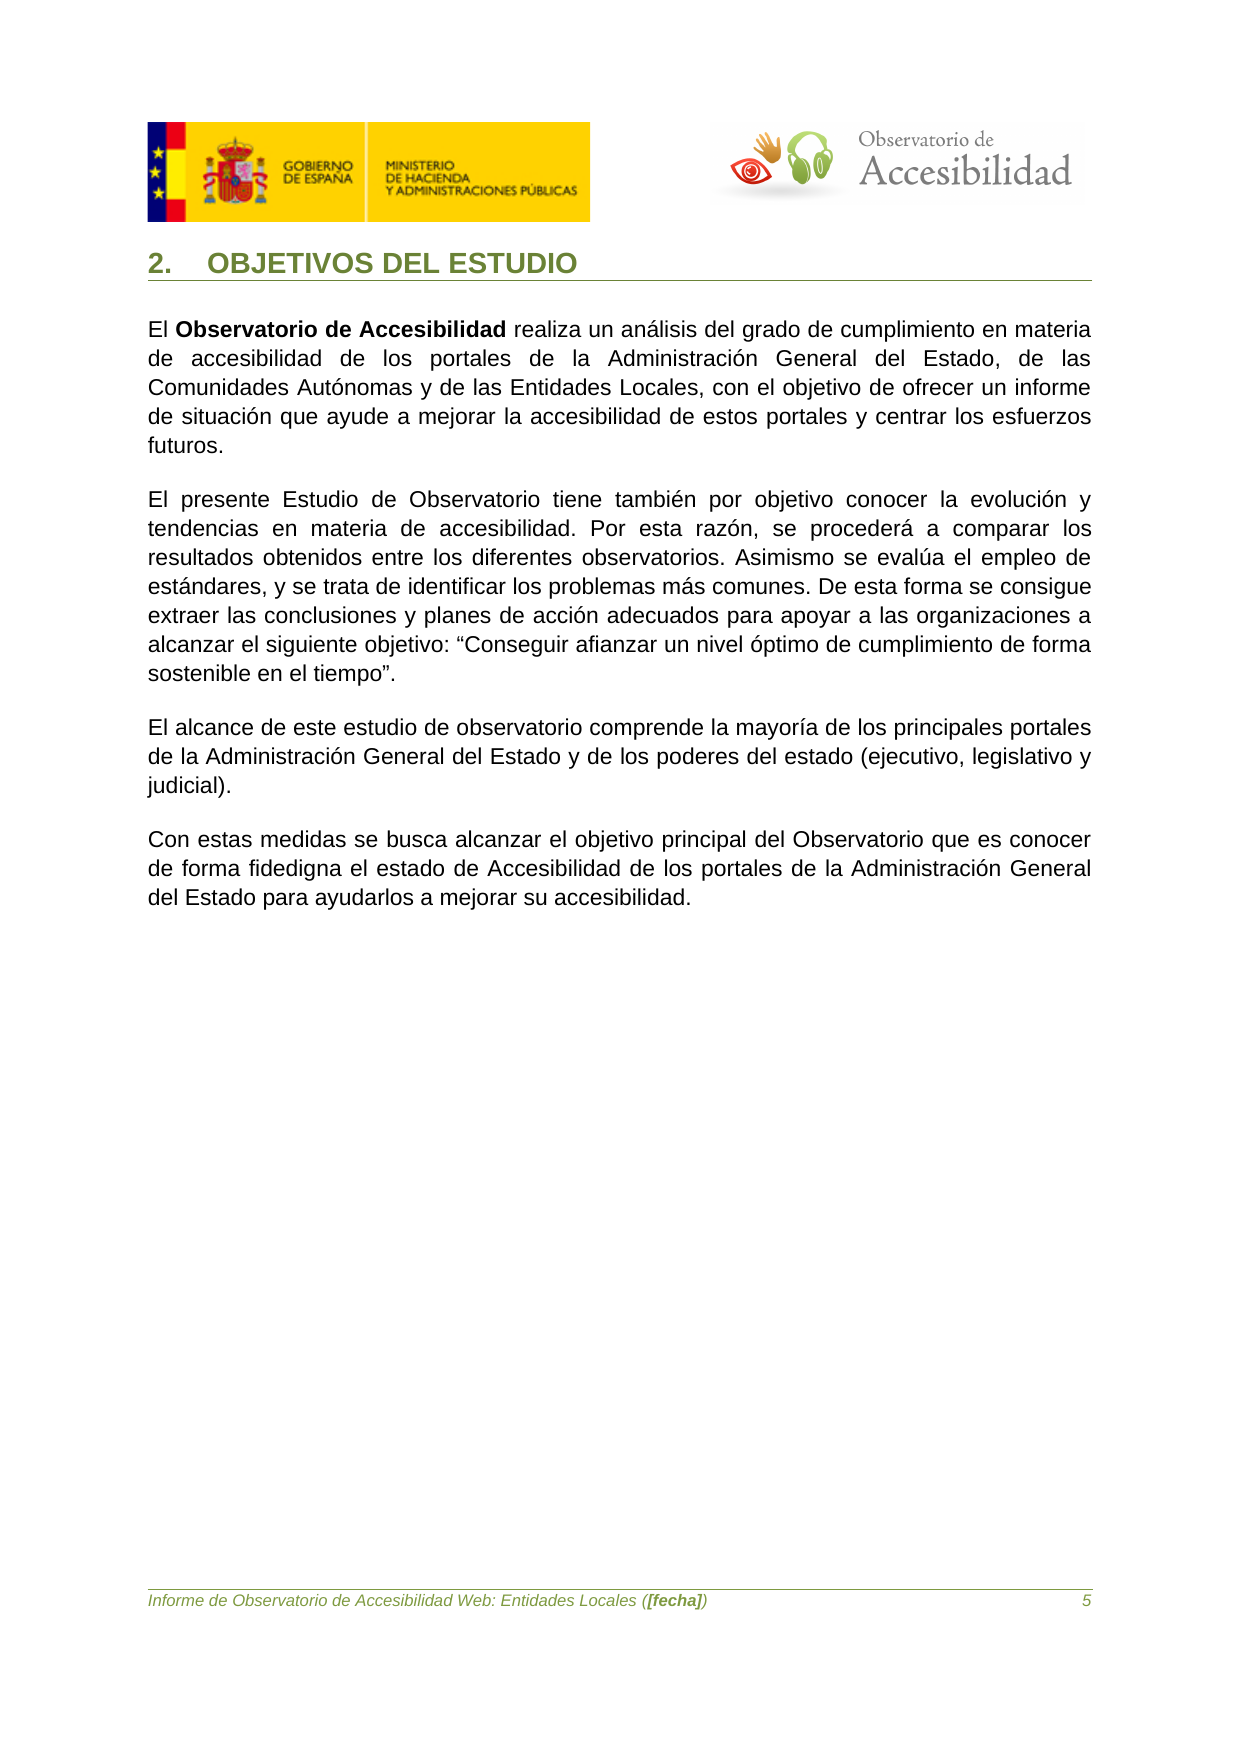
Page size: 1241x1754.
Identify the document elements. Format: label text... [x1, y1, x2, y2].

text El alcance de este estudio de observatorio comprende la mayoría de los principales portales de la Administración General del Estado y de los poderes del estado (ejecutivo, legislativo y judicial). [148, 714, 1092, 798]
picture [710, 122, 1086, 205]
list Objetivos del estudio [148, 247, 1092, 280]
text Con estas medidas se busca alcanzar el objetivo principal del Observatorio que es conocer de forma fidedigna el estado de Accesibilidad de los portales de la Administración General del Estado para ayudarlos a mejorar su accesibilidad. [148, 826, 1092, 910]
picture [147, 122, 591, 222]
text El Observatorio de Accesibilidad realiza un análisis del grado de cumplimiento en materia de accesibilidad de los portales de la Administración General del Estado, de las Comunidades Autónomas y de las Entidades Locales, con el objetivo de ofrecer un informe de situación que ayude a mejorar la accesibilidad de estos portales y centrar los esfuerzos futuros. [148, 316, 1092, 458]
text El presente Estudio de Observatorio tiene también por objetivo conocer la evolución y tendencias en materia de accesibilidad. Por esta razón, se procederá a comparar los resultados obtenidos entre los diferentes observatorios. Asimismo se evalúa el empleo de estándares, y se trata de identificar los problemas más comunes. De esta forma se consigue extraer las conclusiones y planes de acción adecuados para apoyar a las organizaciones a alcanzar el siguiente objetivo: “Conseguir afianzar un nivel óptimo de cumplimiento de forma sostenible en el tiempo”. [148, 486, 1092, 686]
